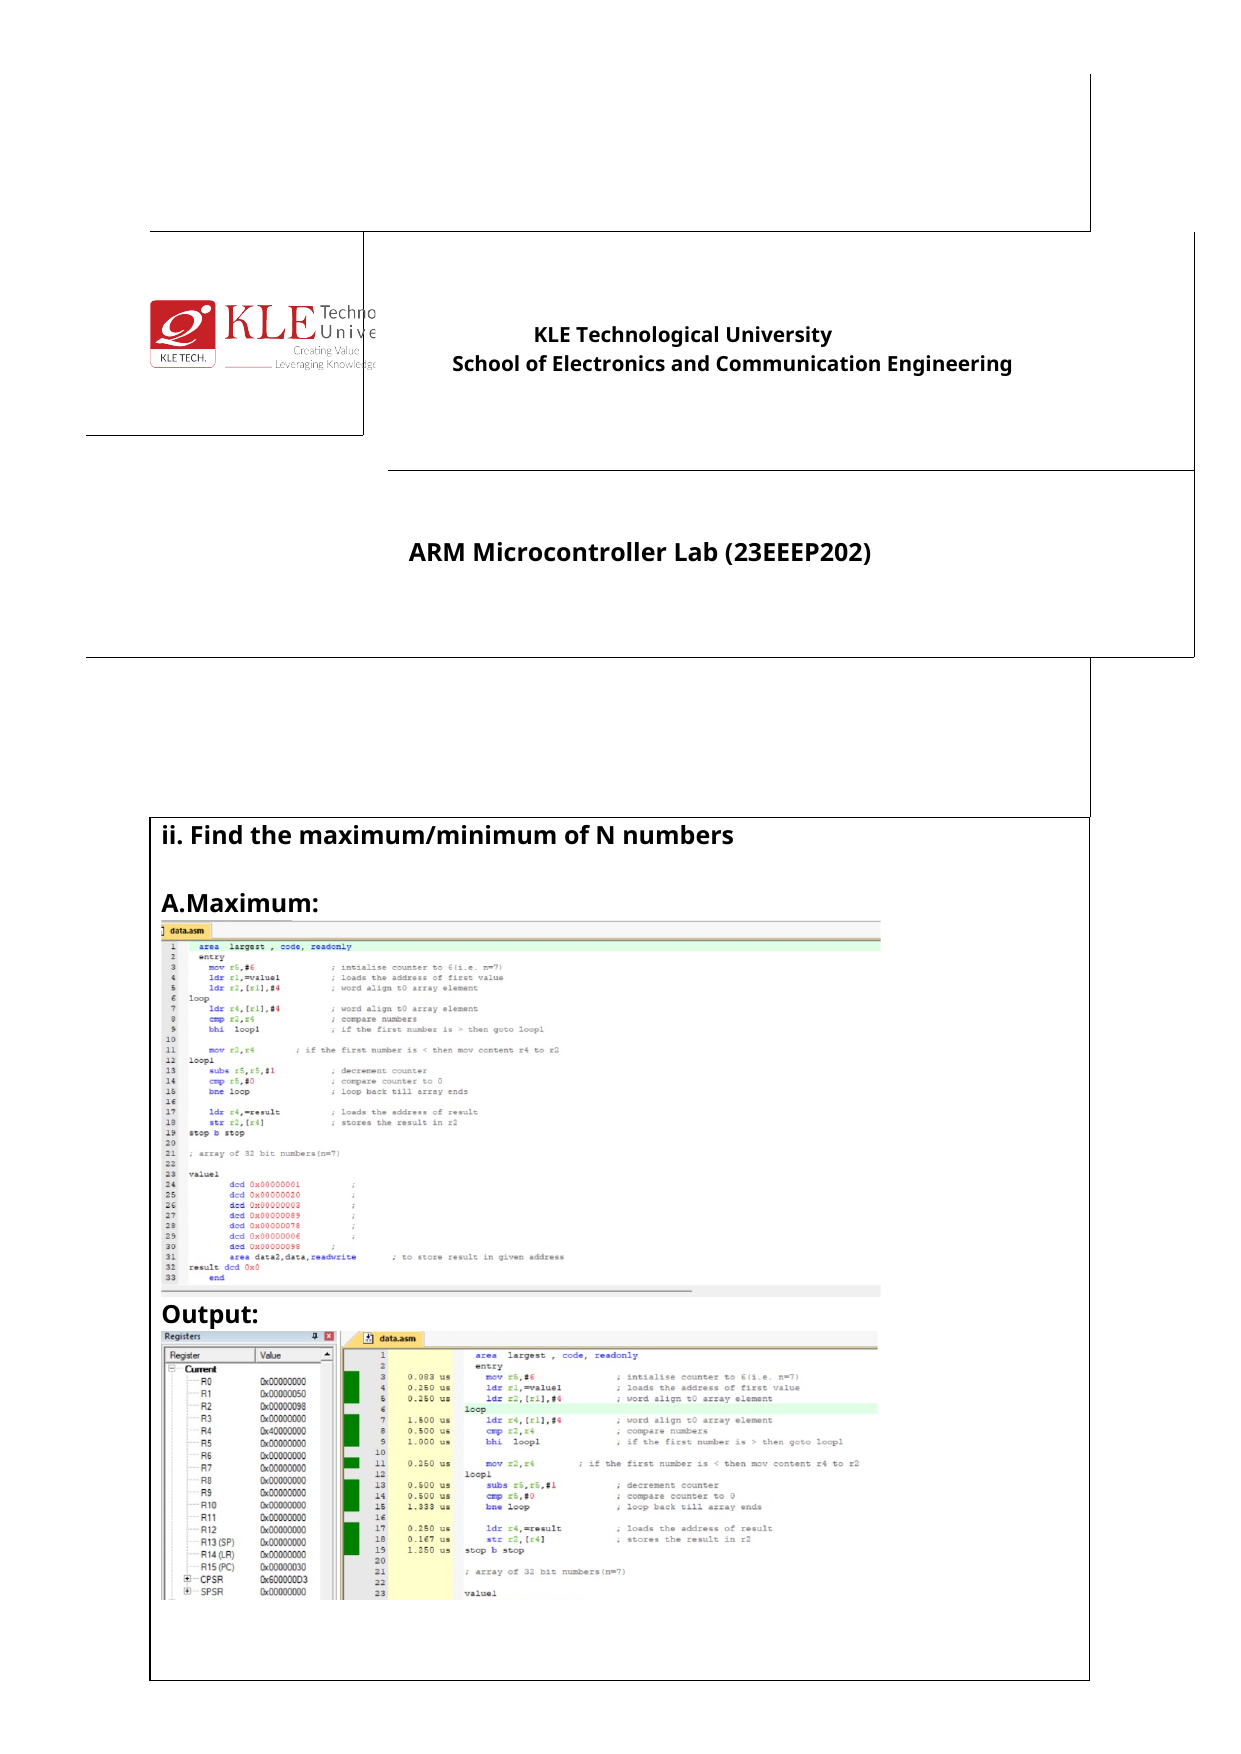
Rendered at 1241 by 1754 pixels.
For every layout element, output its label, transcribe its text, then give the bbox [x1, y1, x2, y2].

table_cell ii. Find the maximum/minimum of N numbers A.Maximum: Output: [151, 818, 1089, 1680]
